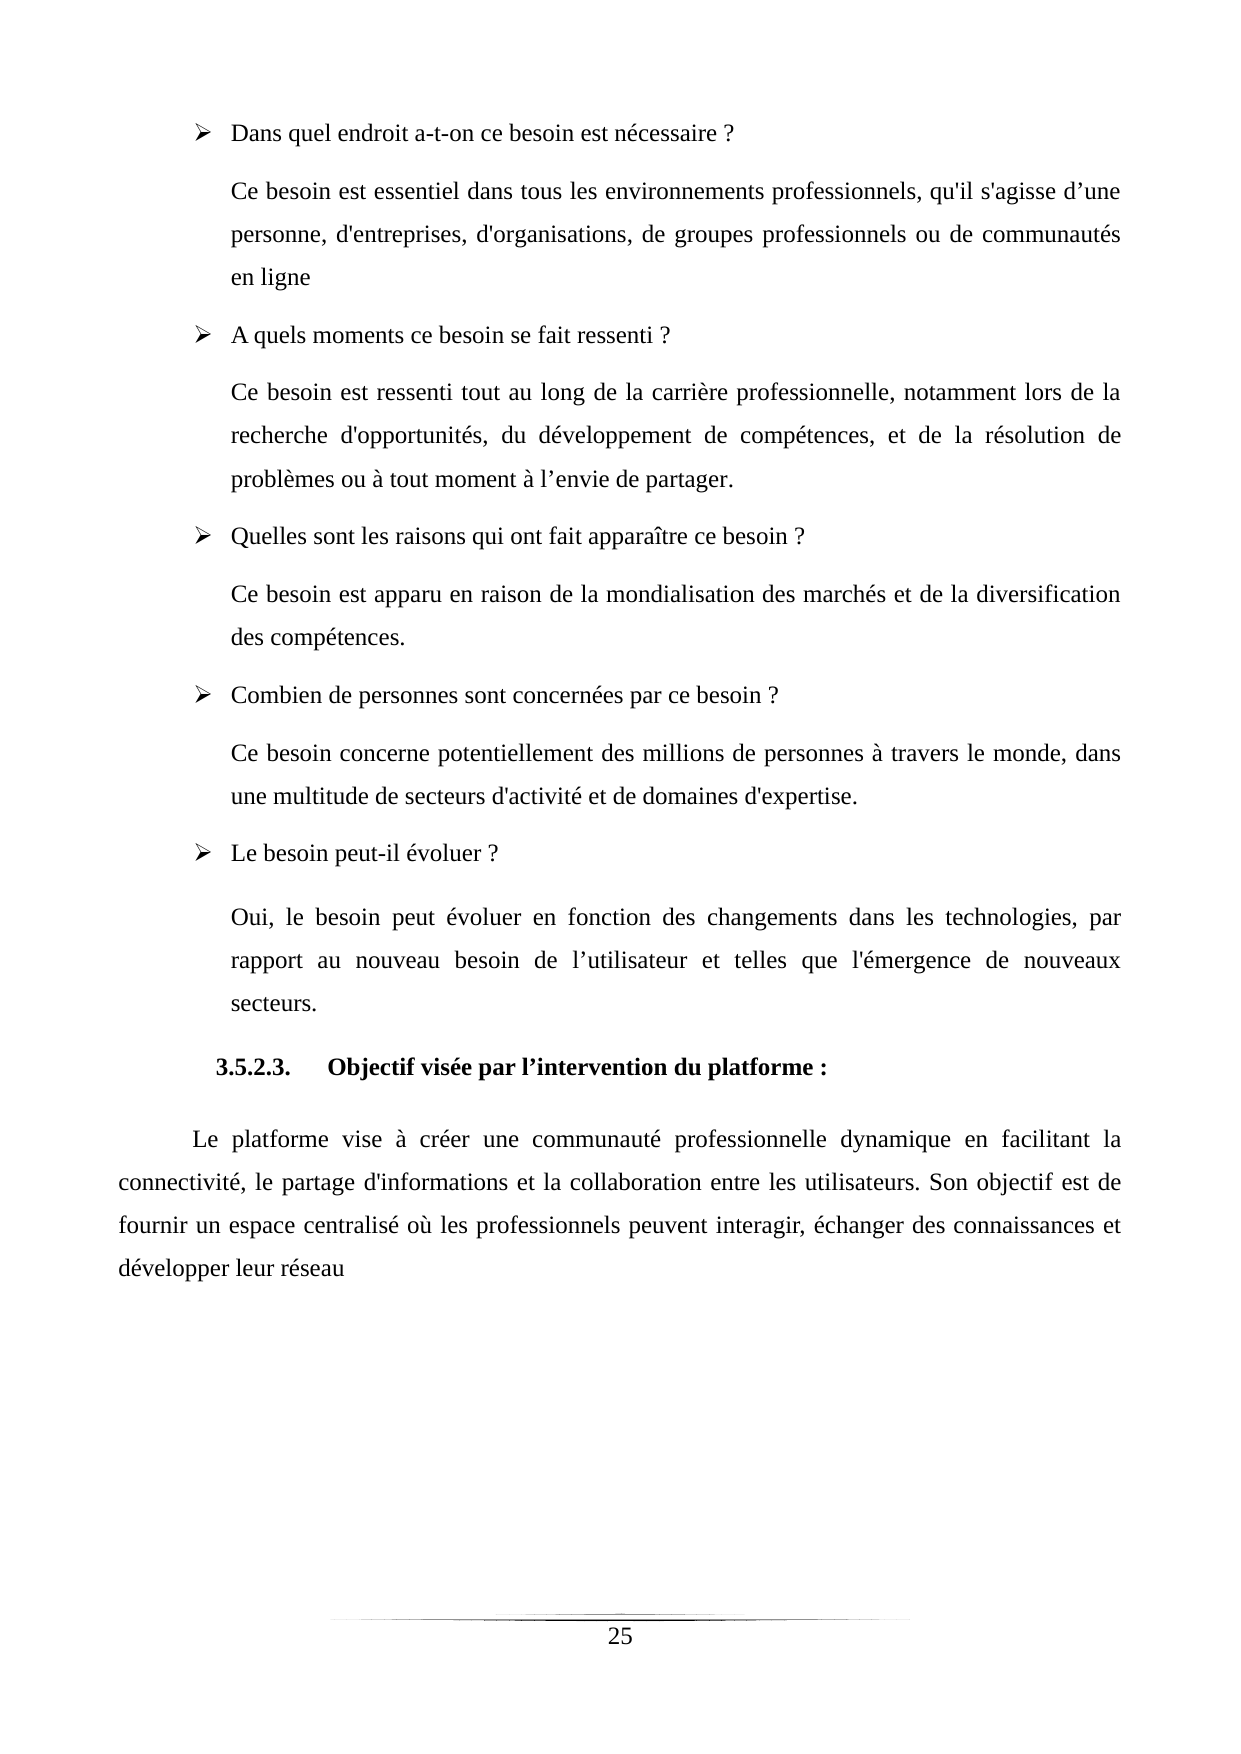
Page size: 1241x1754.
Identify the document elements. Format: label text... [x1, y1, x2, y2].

list Dans quel endroit a-t-on ce besoin est nécessaire ? [193, 118, 1122, 147]
list Combien de personnes sont concernées par ce besoin ? [193, 680, 1122, 709]
list Ce besoin concerne potentiellement des millions de personnes à travers le monde, dans une multitude de secteurs d'activité et de domaines d'expertise. [193, 738, 1122, 809]
list Le besoin peut-il évoluer ? [193, 838, 1122, 867]
list Ce besoin est apparu en raison de la mondialisation des marchés et de la diversification des compétences. [193, 579, 1122, 651]
list A quels moments ce besoin se fait ressenti ? [193, 320, 1122, 348]
list Quelles sont les raisons qui ont fait apparaître ce besoin ? [193, 521, 1122, 550]
list Ce besoin est ressenti tout au long de la carrière professionnelle, notamment lors de la recherche d'opportunités, du développement de compétences, et de la résolution de problèmes ou à tout moment à l’envie de partager. [193, 377, 1122, 492]
text Oui, le besoin peut évoluer en fonction des changements dans les technologies, par rapport au nouveau besoin de l’utilisateur et telles que l'émergence de nouveaux secteurs. [231, 902, 1122, 1017]
list Ce besoin est essentiel dans tous les environnements professionnels, qu'il s'agisse d’une personne, d'entreprises, d'organisations, de groupes professionnels ou de communautés en ligne [193, 176, 1122, 291]
subtitle Objectif visée par l’intervention du platforme : [216, 1052, 1122, 1081]
text Le platforme vise à créer une communauté professionnelle dynamique en facilitant la connectivité, le partage d'informations et la collaboration entre les utilisateurs. Son objectif est de fournir un espace centralisé où les professionnels peuvent interagir, échanger des connaissances et développer leur réseau [118, 1081, 1122, 1282]
picture [171, 1613, 1069, 1622]
